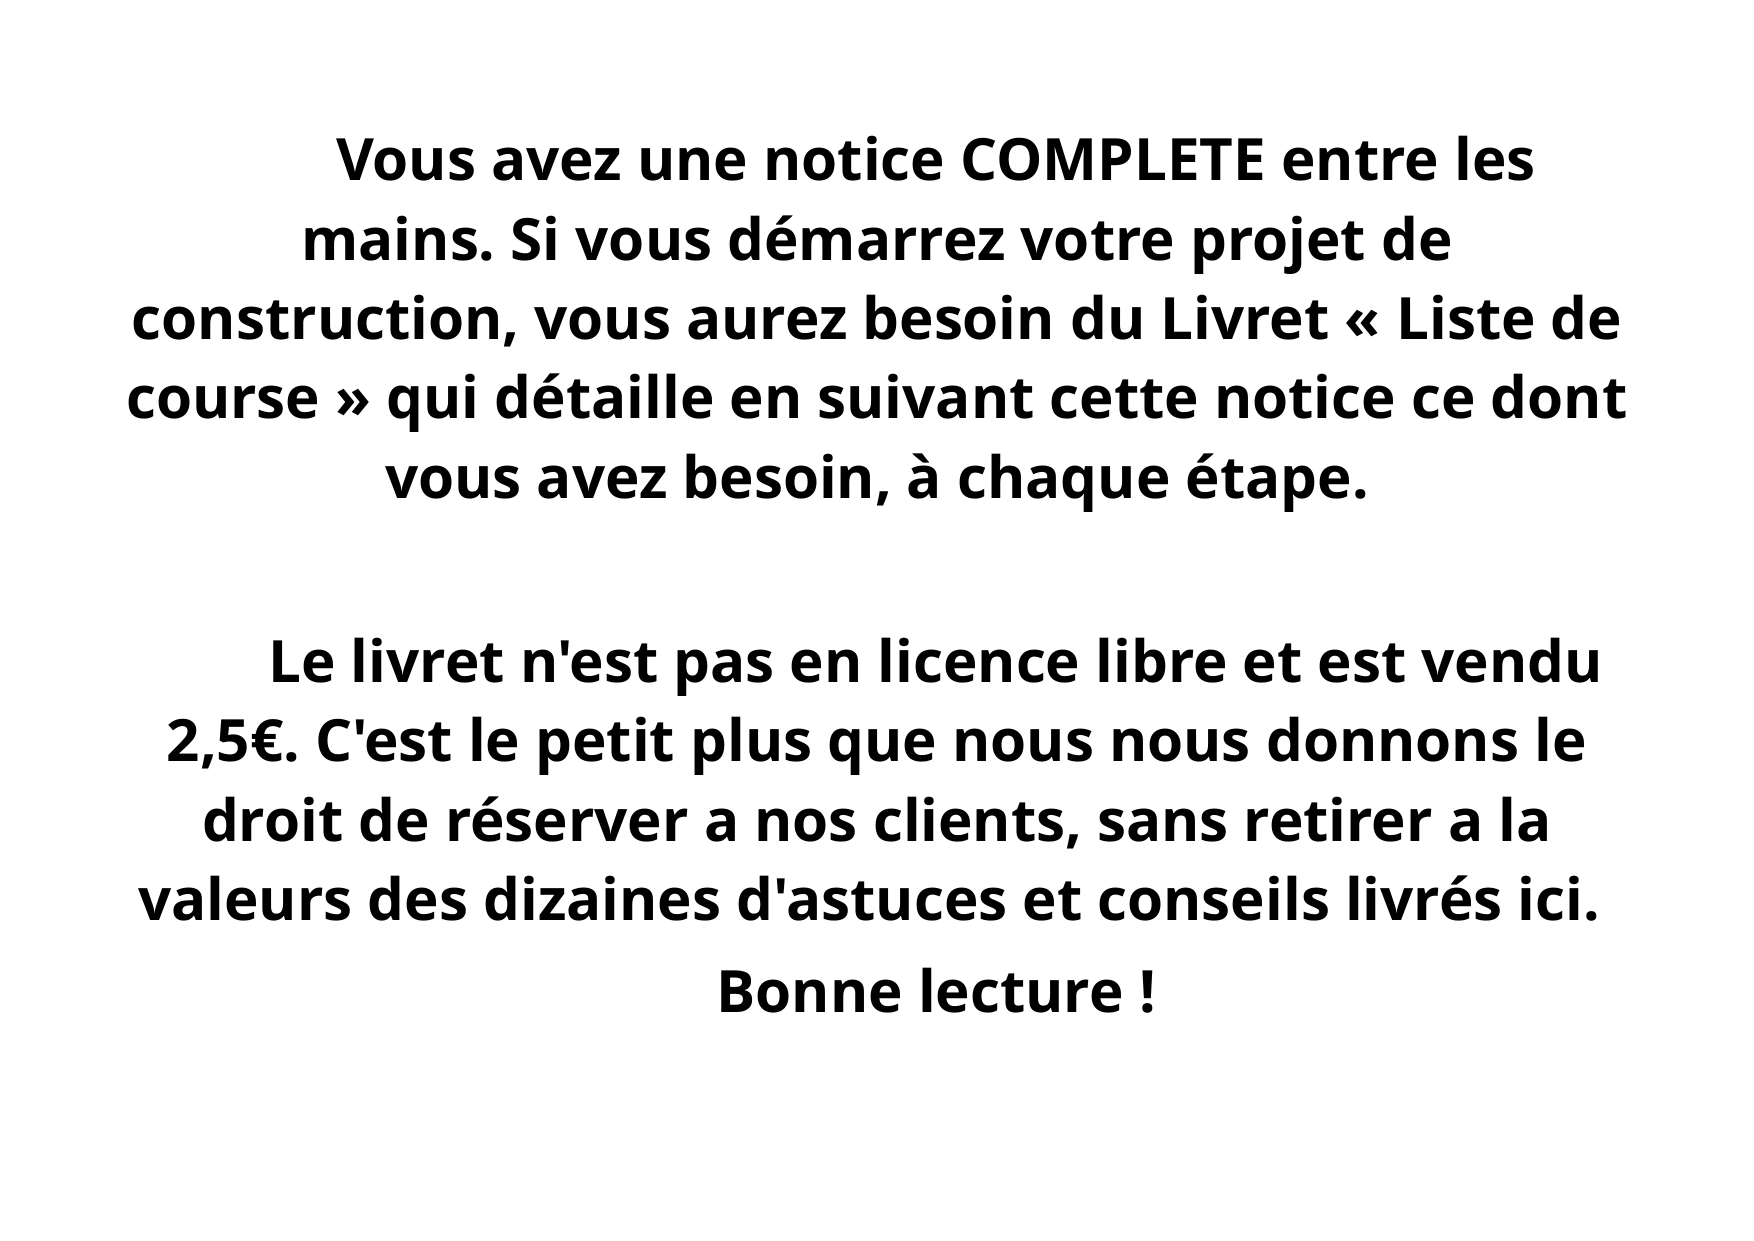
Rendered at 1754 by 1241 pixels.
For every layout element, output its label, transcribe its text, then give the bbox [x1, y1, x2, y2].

text Vous avez une notice COMPLETE entre les mains. Si vous démarrez votre projet de construction, vous aurez besoin du Livret « Liste de course » qui détaille en suivant cette notice ce dont vous avez besoin, à chaque étape. [118, 118, 1636, 516]
text Bonne lecture ! [118, 950, 1636, 1030]
text Le livret n'est pas en licence libre et est vendu 2,5€. C'est le petit plus que nous nous donnons le droit de réserver a nos clients, sans retirer a la valeurs des dizaines d'astuces et conseils livrés ici. [118, 620, 1636, 938]
